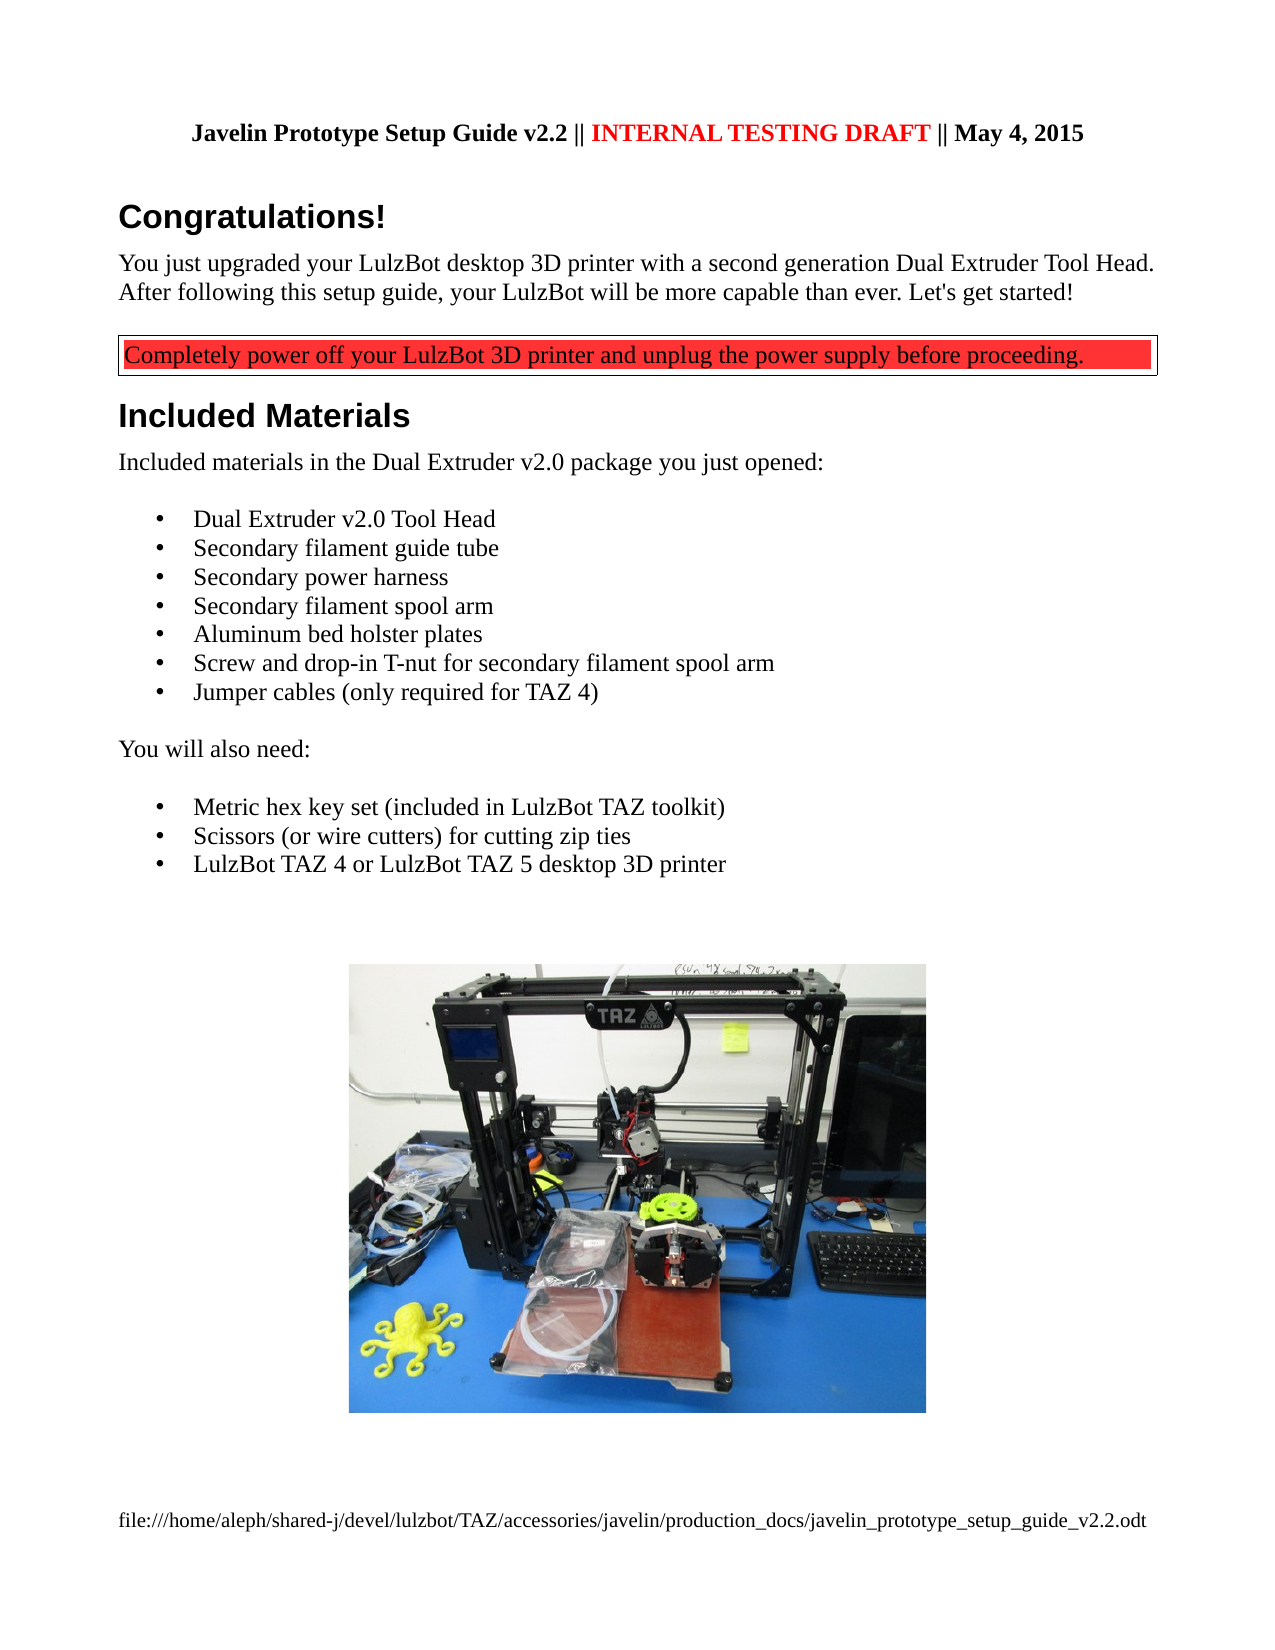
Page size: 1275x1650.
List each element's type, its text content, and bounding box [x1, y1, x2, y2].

list Scissors (or wire cutters) for cutting zip ties [156, 821, 1157, 849]
text Included materials in the Dual Extruder v2.0 package you just opened: [118, 447, 1157, 476]
subtitle Included Materials [118, 396, 1157, 434]
list Secondary power harness [156, 562, 1157, 591]
text You just upgraded your LulzBot desktop 3D printer with a second generation Dual Extruder Tool Head. After following this setup guide, your LulzBot will be more capable than ever. Let's get started! [118, 248, 1157, 306]
list Jumper cables (only required for TAZ 4) [156, 677, 1157, 706]
subtitle Congratulations! [118, 197, 1157, 236]
list Secondary filament spool arm [156, 591, 1157, 619]
list Dual Extruder v2.0 Tool Head [156, 504, 1157, 533]
text You will also need: [118, 734, 1157, 763]
picture [348, 964, 927, 1413]
list Secondary filament guide tube [156, 533, 1157, 562]
list Metric hex key set (included in LulzBot TAZ toolkit) [156, 792, 1157, 821]
list Aluminum bed holster plates [156, 619, 1157, 648]
table_header Completely power off your LulzBot 3D printer and unplug the power supply before proceeding. [119, 336, 1157, 375]
list Screw and drop-in T-nut for secondary filament spool arm [156, 648, 1157, 677]
list LulzBot TAZ 4 or LulzBot TAZ 5 desktop 3D printer [156, 849, 1157, 878]
